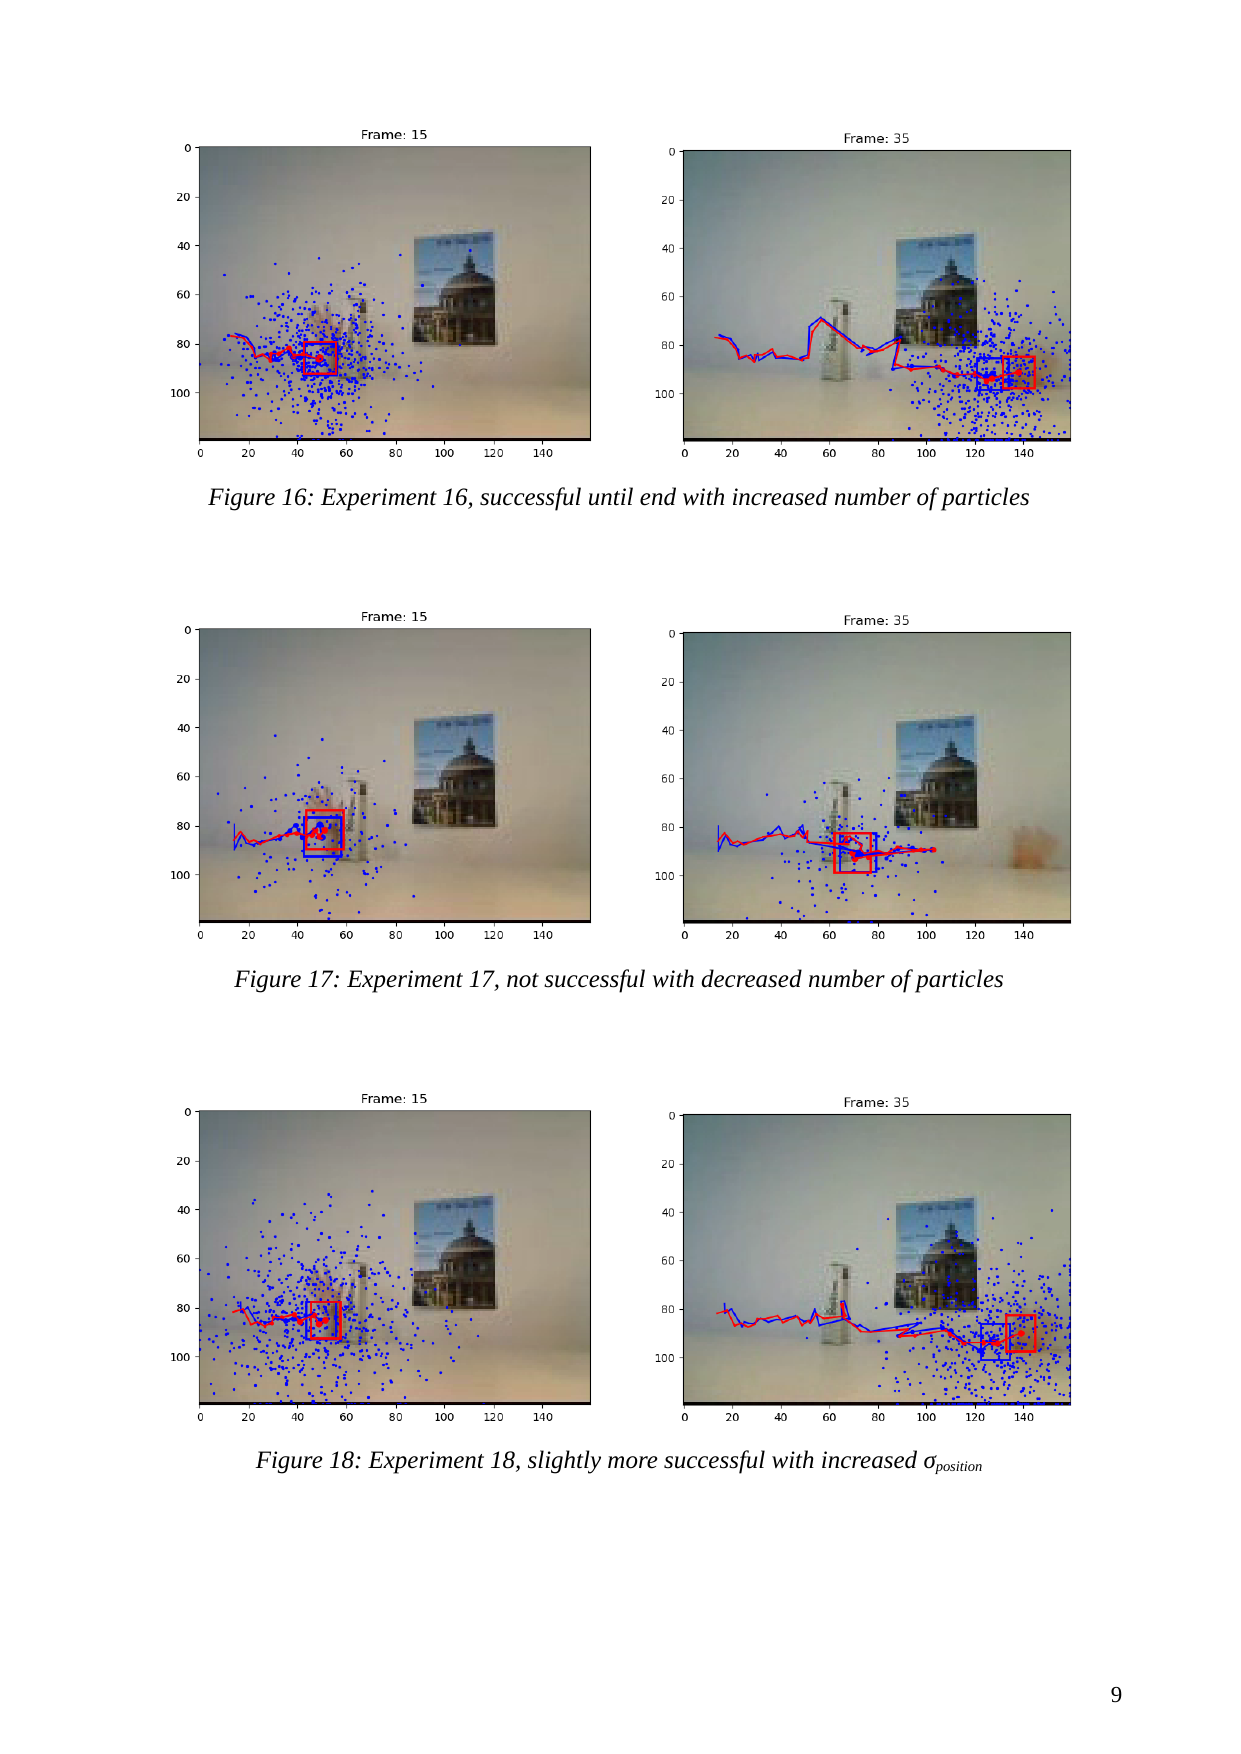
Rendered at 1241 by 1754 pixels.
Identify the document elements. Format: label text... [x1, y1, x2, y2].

text Figure 17: Experiment 17, not successful with decreased number of particles [119, 584, 1122, 992]
text Figure 16: Experiment 16, successful until end with increased number of particles [119, 103, 1122, 511]
picture [133, 101, 1122, 482]
picture [133, 1064, 1122, 1446]
picture [133, 582, 1122, 964]
text Figure 18: Experiment 18, slightly more successful with increased σposition [119, 1066, 1122, 1474]
